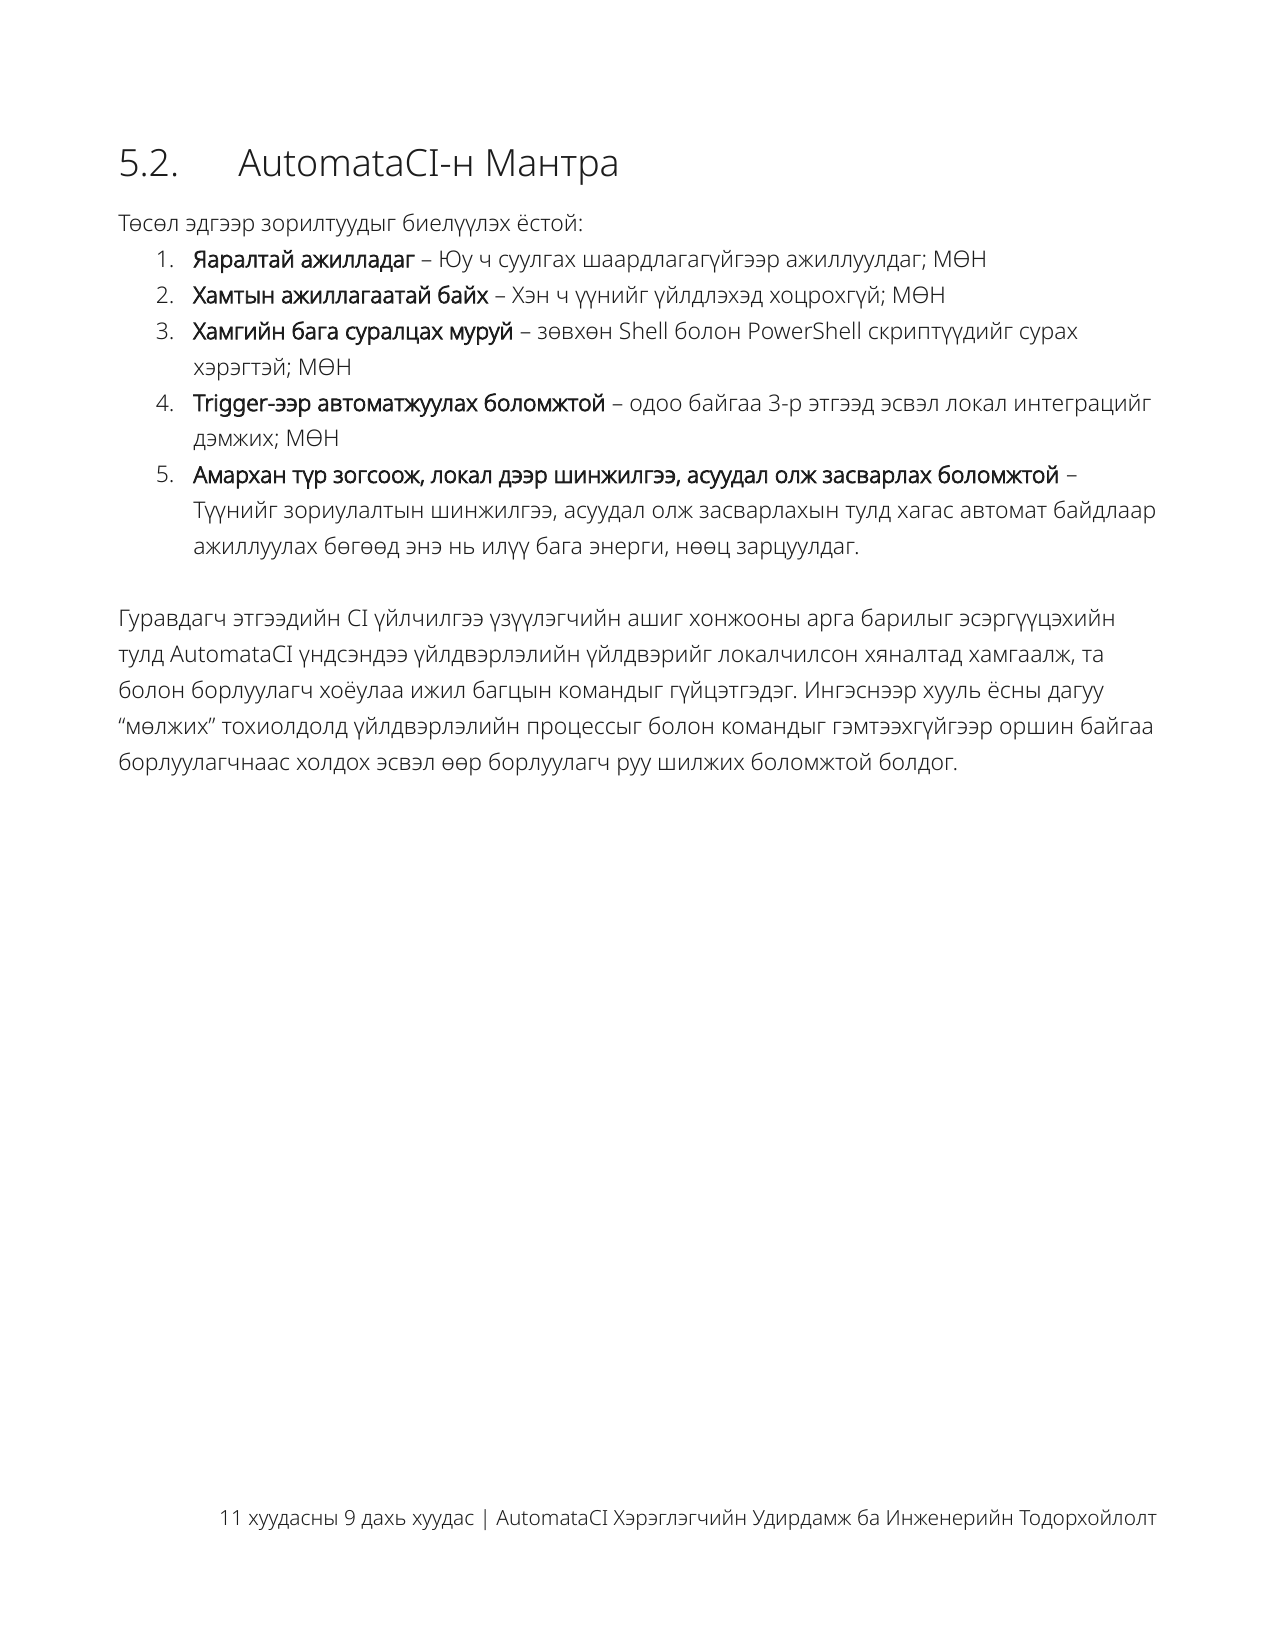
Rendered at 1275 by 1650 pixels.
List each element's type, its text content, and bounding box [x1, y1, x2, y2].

list Яаралтай ажилладаг – Юу ч суулгах шаардлагагүйгээр ажиллуулдаг; МӨН [156, 243, 1157, 274]
text Гуравдагч этгээдийн CI үйлчилгээ үзүүлэгчийн ашиг хонжооны арга барилыг эсэргүүцэхийн тулд AutomataCI үндсэндээ үйлдвэрлэлийн үйлдвэрийг локалчилсон хяналтад хамгаалж, та болон борлуулагч хоёулаа ижил багцын командыг гүйцэтгэдэг. Ингэснээр хууль ёсны дагуу “мөлжих” тохиолдолд үйлдвэрлэлийн процессыг болон командыг гэмтээхгүйгээр oршин байгаа борлуулагчнаас холдох эсвэл өөр борлуулагч руу шилжих боломжтой болдог. [118, 602, 1157, 777]
list Хамтын ажиллагаатай байх – Хэн ч үүнийг үйлдлэхэд хоцрохгүй; МӨН [156, 279, 1157, 310]
subtitle AutomataCI-н Мантра [118, 136, 1157, 187]
list Trigger-ээр автоматжуулах боломжтой – одоо байгаа 3-р этгээд эсвэл локал интеграцийг дэмжих; МӨН [156, 386, 1157, 454]
list Амархан түр зогсоож, локал дээр шинжилгээ, асуудал олж засварлах боломжтой – Түүнийг зориулалтын шинжилгээ, асуудал олж засварлахын тулд хагас автомат байдлаар ажиллуулах бөгөөд энэ нь илүү бага энерги, нөөц зарцуулдаг. [156, 458, 1157, 561]
text Төсөл эдгээр зорилтуудыг биелүүлэх ёстой: [118, 207, 1157, 238]
list Хамгийн бага суралцах муруй – зөвхөн Shell болон PowerShell скриптүүдийг сурах хэрэгтэй; МӨН [156, 314, 1157, 382]
